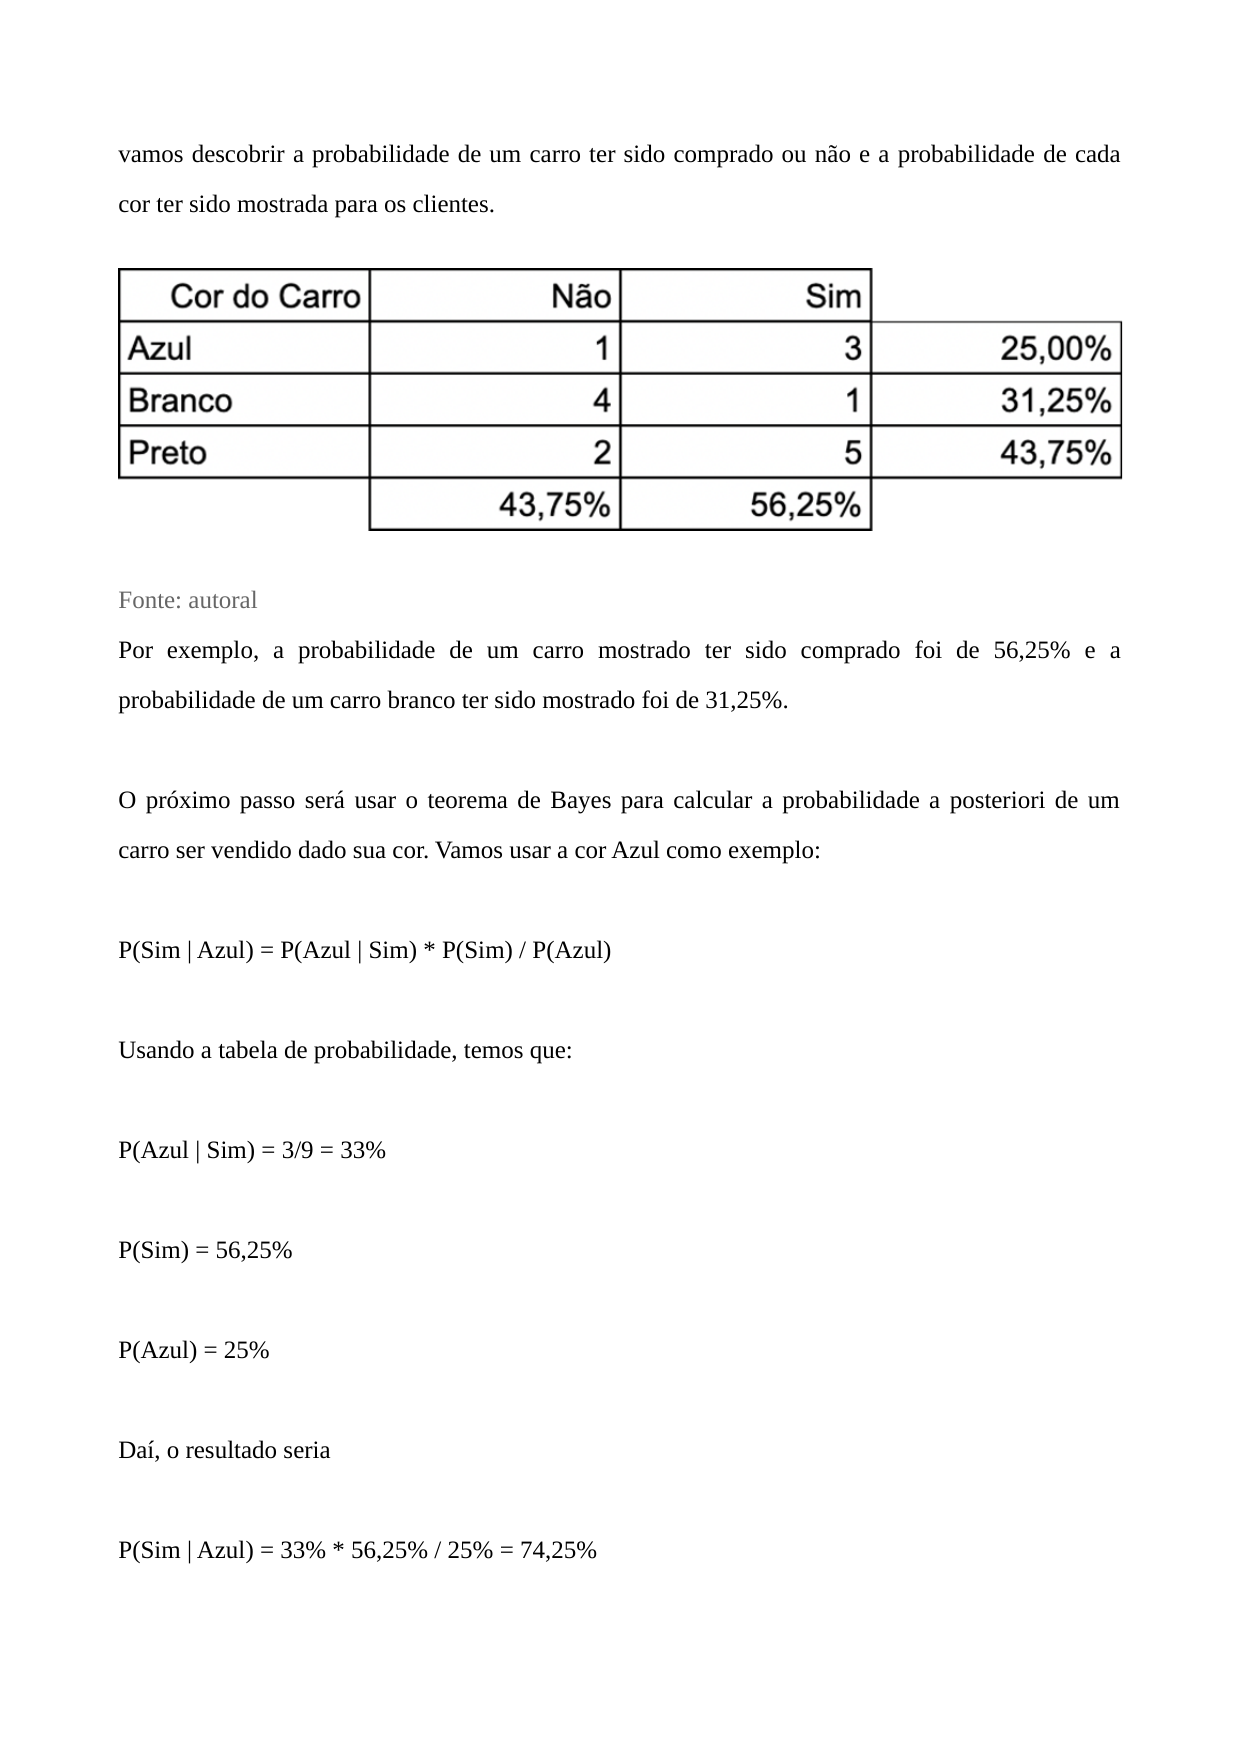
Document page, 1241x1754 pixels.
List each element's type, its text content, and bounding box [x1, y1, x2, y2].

text O próximo passo será usar o teorema de Bayes para calcular a probabilidade a posteriori de um carro ser vendido dado sua cor. Vamos usar a cor Azul como exemplo: [118, 764, 1122, 864]
text P(Azul) = 25% [118, 1314, 1122, 1364]
text P(Sim) = 56,25% [118, 1214, 1122, 1264]
text P(Azul | Sim) = 3/9 = 33% [118, 1114, 1122, 1164]
text vamos descobrir a probabilidade de um carro ter sido comprado ou não e a probabilidade de cada cor ter sido mostrada para os clientes. [118, 118, 1122, 218]
text Usando a tabela de probabilidade, temos que: [118, 1014, 1122, 1064]
text Por exemplo, a probabilidade de um carro mostrado ter sido comprado foi de 56,25% e a probabilidade de um carro branco ter sido mostrado foi de 31,25%. [118, 614, 1122, 714]
text Fonte: autoral [118, 583, 1122, 614]
picture [118, 268, 1123, 531]
text Daí, o resultado seria [118, 1414, 1122, 1464]
text P(Sim | Azul) = 33% * 56,25% / 25% = 74,25% [118, 1514, 1122, 1564]
text P(Sim | Azul) = P(Azul | Sim) * P(Sim) / P(Azul) [118, 914, 1122, 964]
